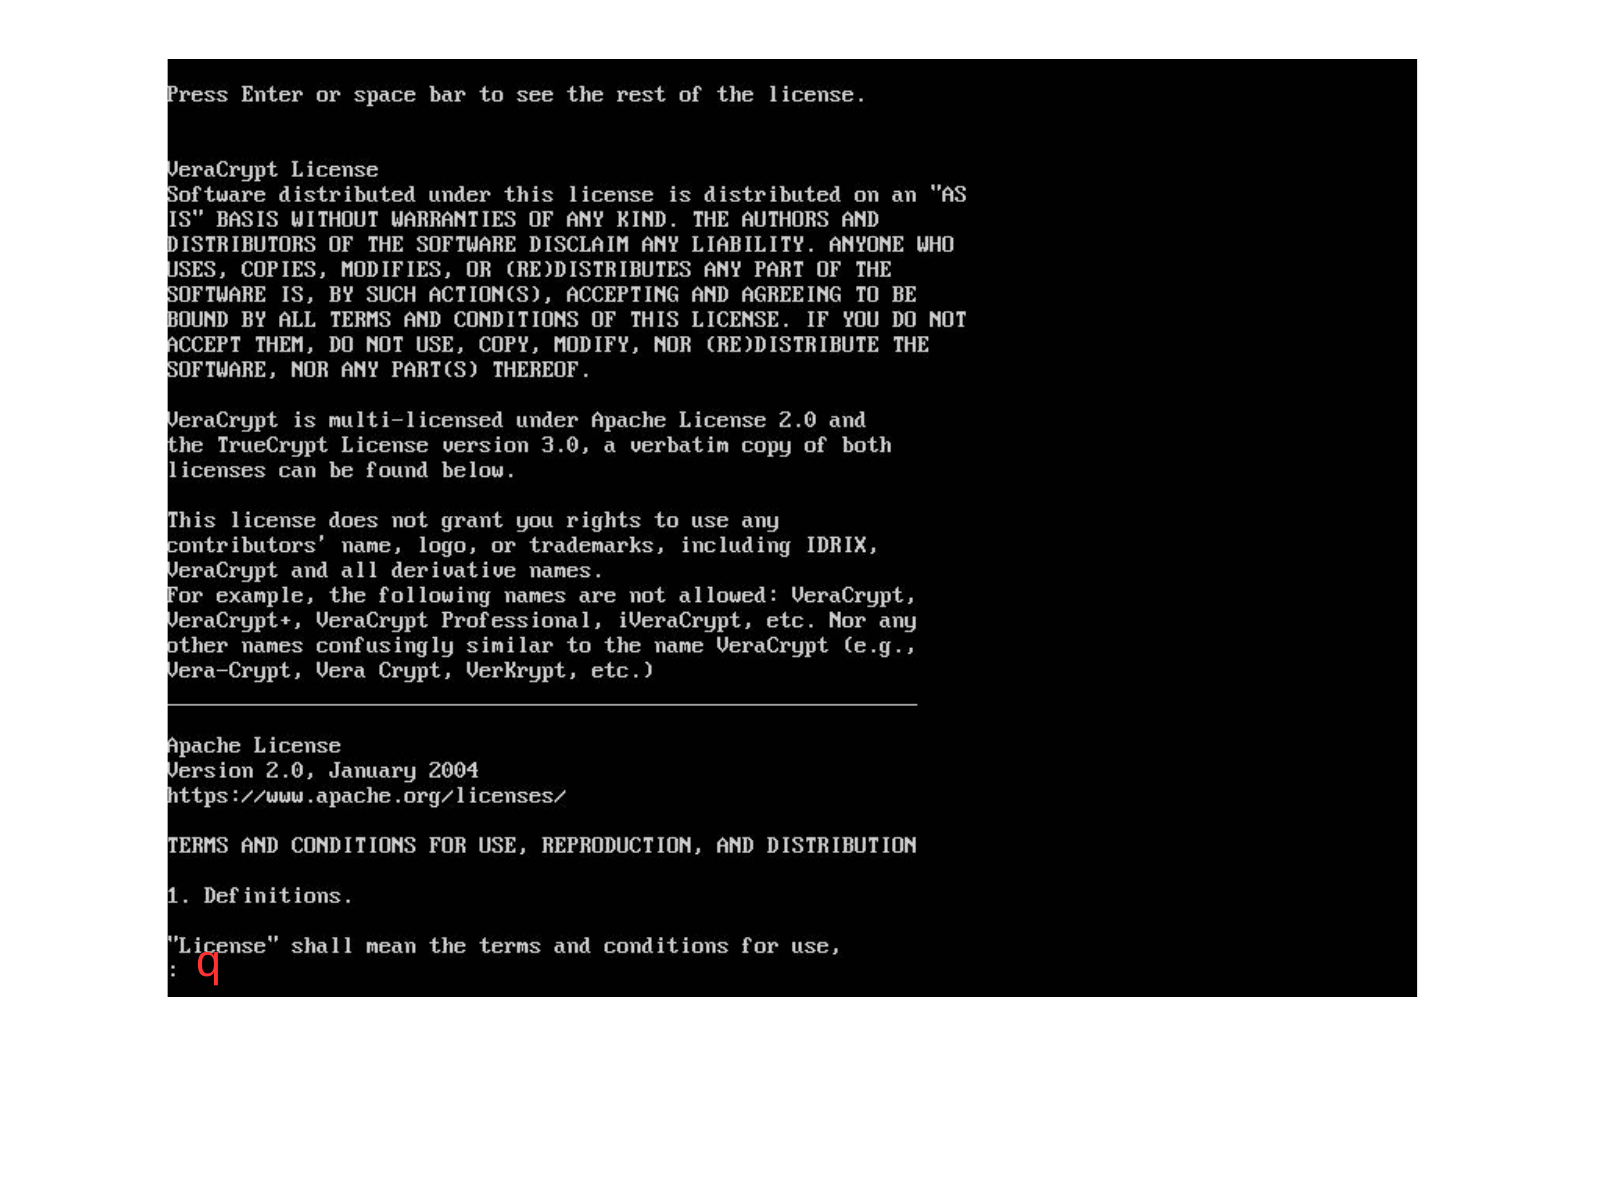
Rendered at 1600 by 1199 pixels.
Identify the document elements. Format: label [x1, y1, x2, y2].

picture [167, 59, 1418, 997]
